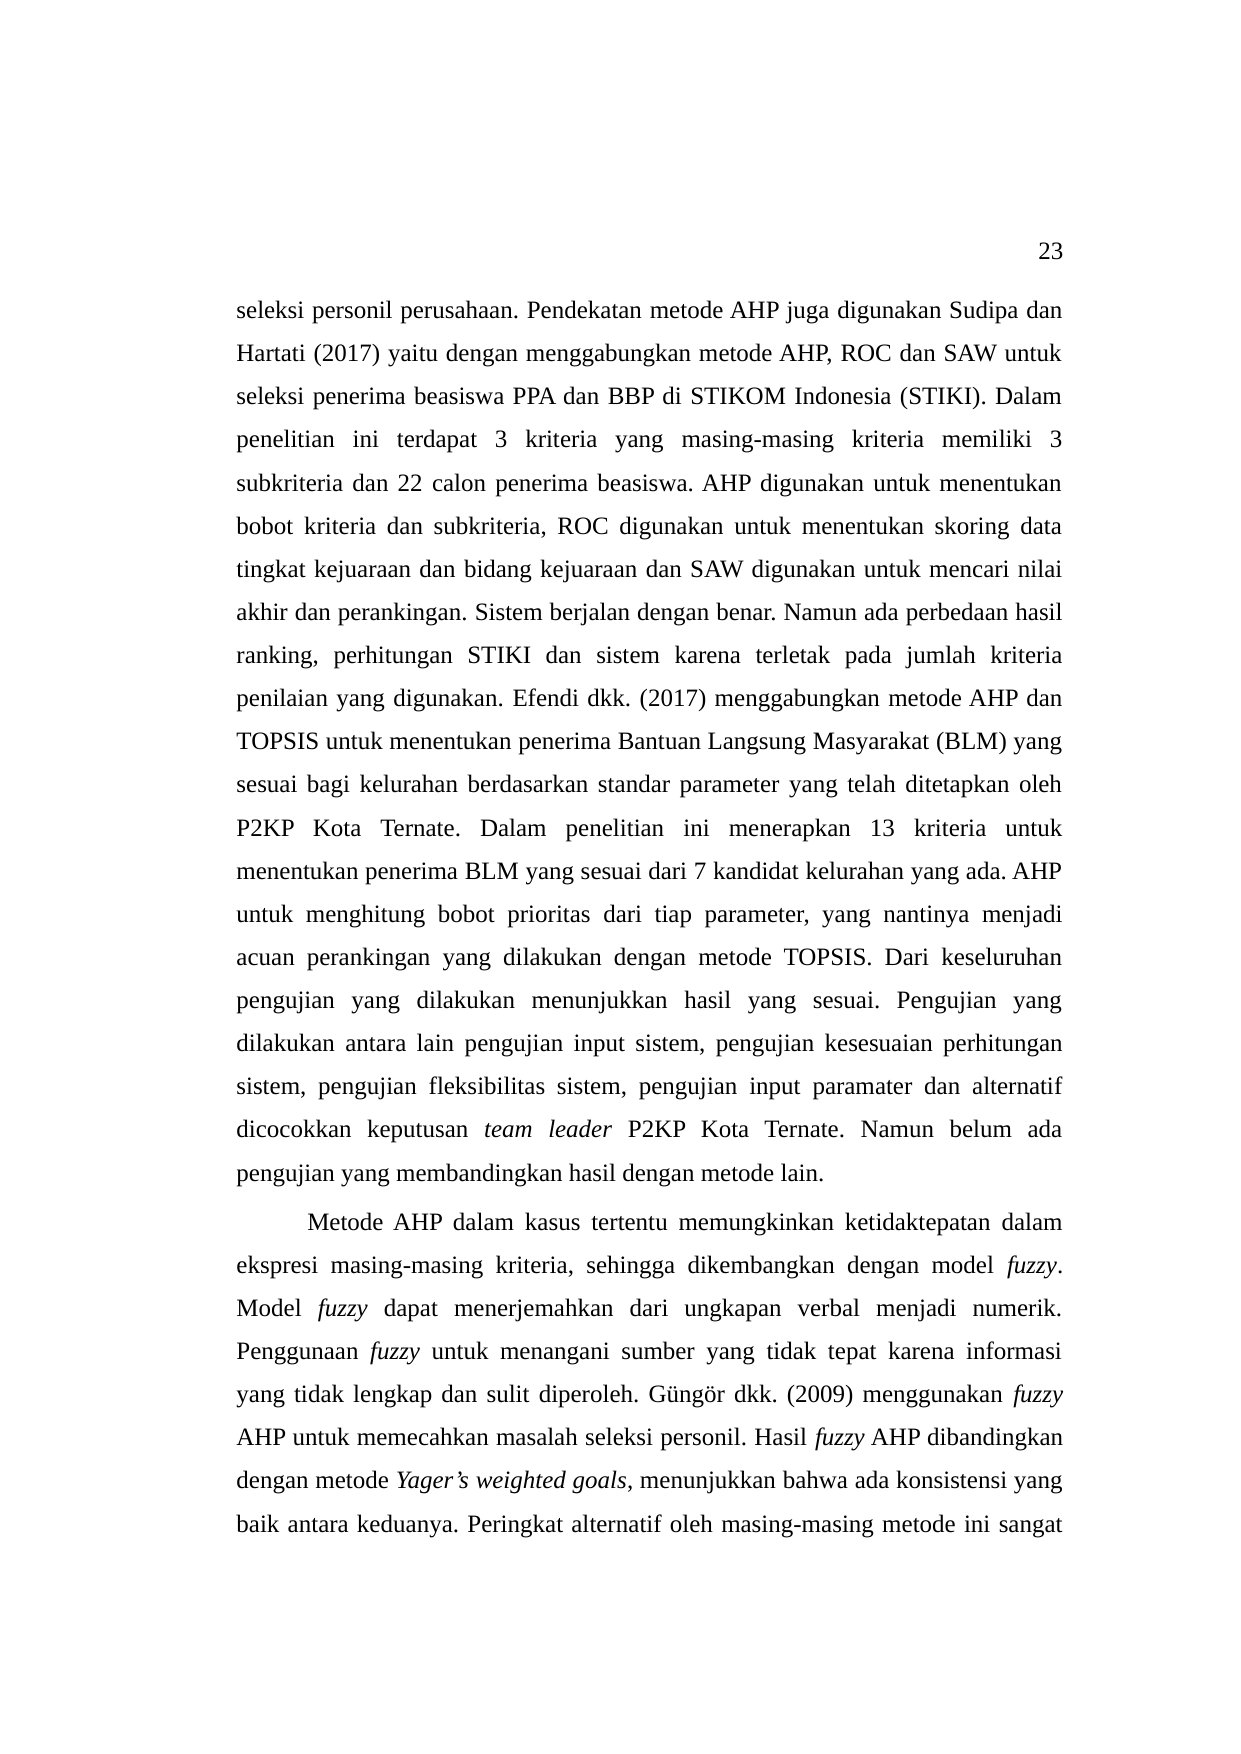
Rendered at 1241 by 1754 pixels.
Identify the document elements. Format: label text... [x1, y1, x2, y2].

text Metode AHP dalam kasus tertentu memungkinkan ketidaktepatan dalam ekspresi masing-masing kriteria, sehingga dikembangkan dengan model fuzzy. Model fuzzy dapat menerjemahkan dari ungkapan verbal menjadi numerik. Penggunaan fuzzy untuk menangani sumber yang tidak tepat karena informasi yang tidak lengkap dan sulit diperoleh. Güngör dkk. (2009) menggunakan fuzzy AHP untuk memecahkan masalah seleksi personil. Hasil fuzzy AHP dibandingkan dengan metode Yager’s weighted goals, menunjukkan bahwa ada konsistensi yang baik antara keduanya. Peringkat alternatif oleh masing-masing metode ini sangat [236, 1207, 1063, 1537]
text seleksi personil perusahaan. Pendekatan metode AHP juga digunakan Sudipa dan Hartati (2017) yaitu dengan menggabungkan metode AHP, ROC dan SAW untuk seleksi penerima beasiswa PPA dan BBP di STIKOM Indonesia (STIKI). Dalam penelitian ini terdapat 3 kriteria yang masing-masing kriteria memiliki 3 subkriteria dan 22 calon penerima beasiswa. AHP digunakan untuk menentukan bobot kriteria dan subkriteria, ROC digunakan untuk menentukan skoring data tingkat kejuaraan dan bidang kejuaraan dan SAW digunakan untuk mencari nilai akhir dan perankingan. Sistem berjalan dengan benar. Namun ada perbedaan hasil ranking, perhitungan STIKI dan sistem karena terletak pada jumlah kriteria penilaian yang digunakan. Efendi dkk. (2017) menggabungkan metode AHP dan TOPSIS untuk menentukan penerima Bantuan Langsung Masyarakat (BLM) yang sesuai bagi kelurahan berdasarkan standar parameter yang telah ditetapkan oleh P2KP Kota Ternate. Dalam penelitian ini menerapkan 13 kriteria untuk menentukan penerima BLM yang sesuai dari 7 kandidat kelurahan yang ada. AHP untuk menghitung bobot prioritas dari tiap parameter, yang nantinya menjadi acuan perankingan yang dilakukan dengan metode TOPSIS. Dari keseluruhan pengujian yang dilakukan menunjukkan hasil yang sesuai. Pengujian yang dilakukan antara lain pengujian input sistem, pengujian kesesuaian perhitungan sistem, pengujian fleksibilitas sistem, pengujian input paramater dan alternatif dicocokkan keputusan team leader P2KP Kota Ternate. Namun belum ada pengujian yang membandingkan hasil dengan metode lain. [236, 295, 1063, 1186]
